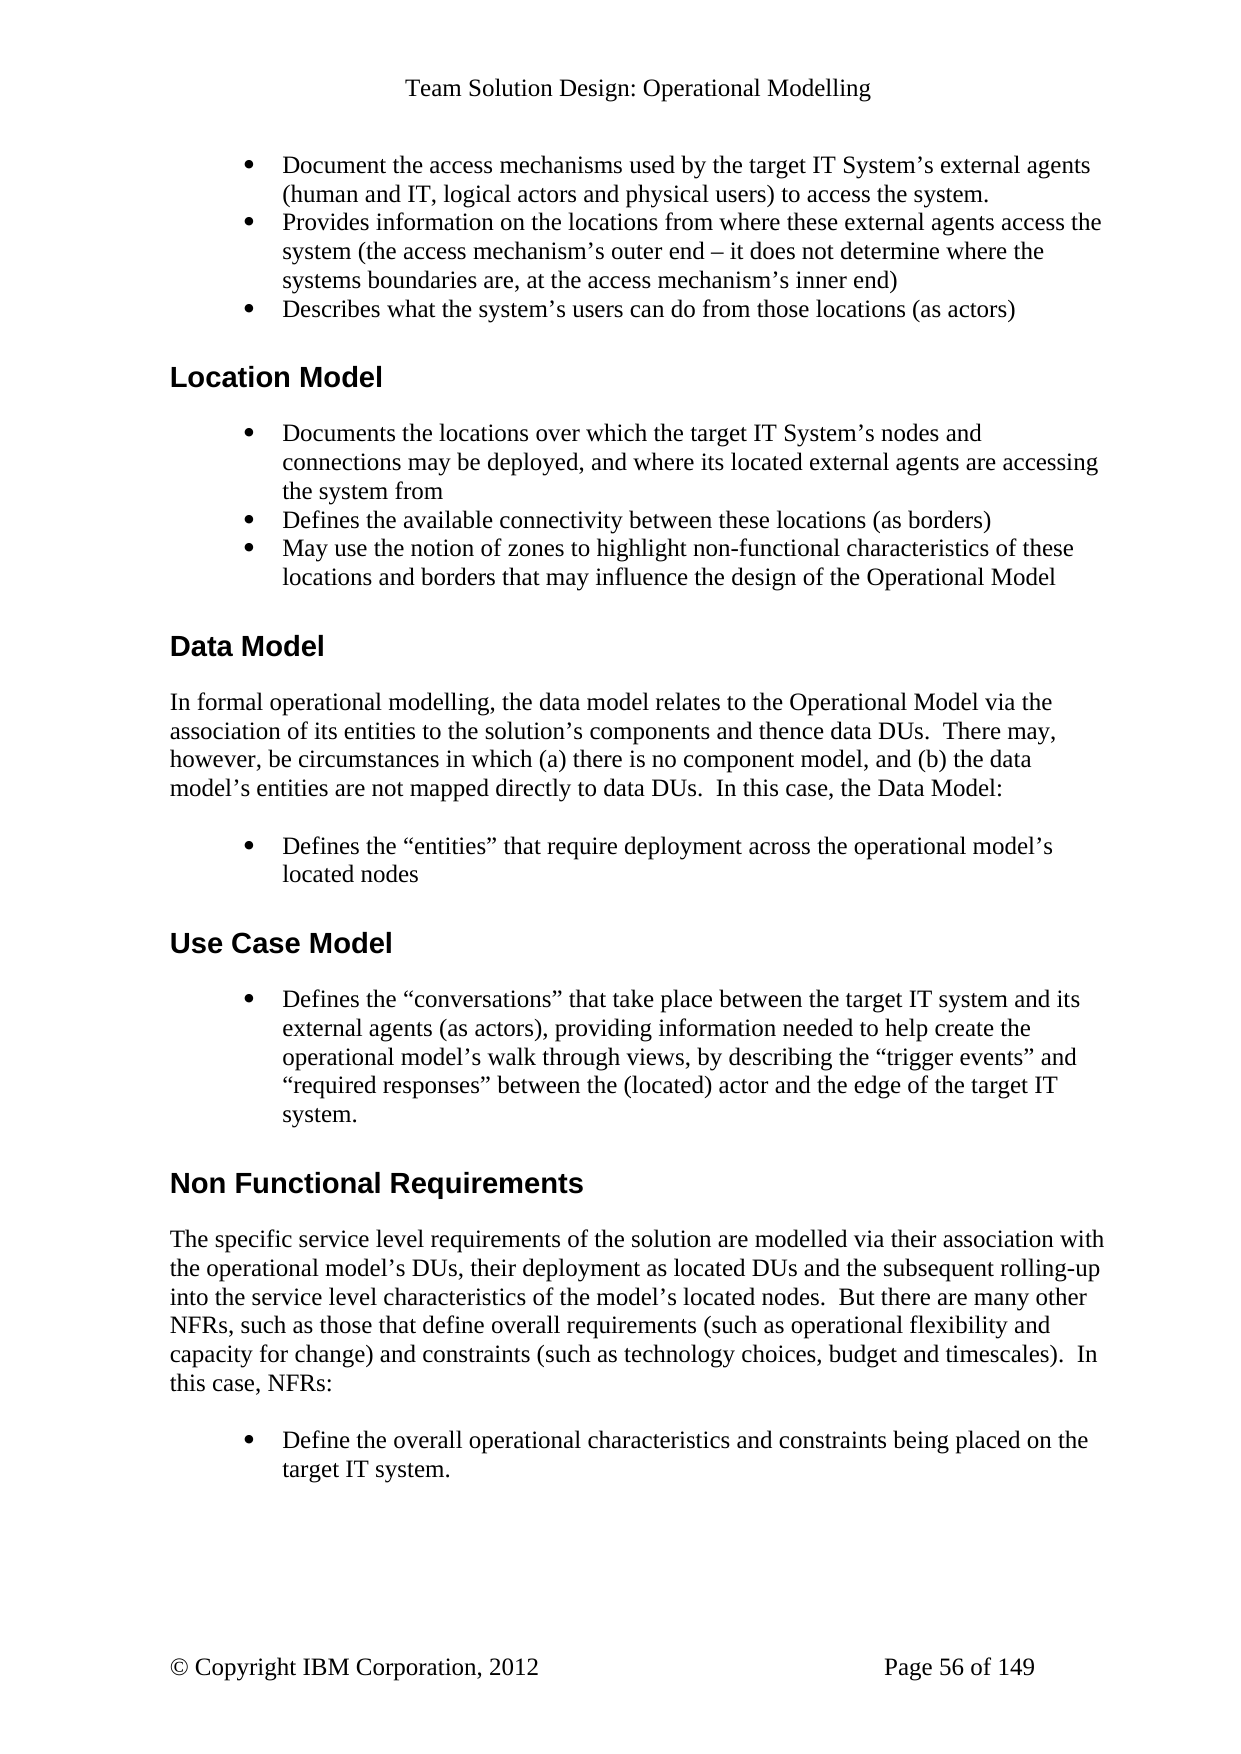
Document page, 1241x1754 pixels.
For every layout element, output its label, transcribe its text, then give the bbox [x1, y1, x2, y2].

subtitle Use Case Model [169, 926, 1107, 959]
subtitle Non Functional Requirements [169, 1166, 1107, 1199]
list May use the notion of zones to highlight non-functional characteristics of these locations and borders that may influence the design of the Operational Model [244, 533, 1107, 591]
subtitle Data Model [169, 628, 1107, 662]
list Documents the locations over which the target IT System’s nodes and connections may be deployed, and where its located external agents are accessing the system from [244, 418, 1107, 505]
text The specific service level requirements of the solution are modelled via their association with the operational model’s DUs, their deployment as located DUs and the subsequent rolling-up into the service level characteristics of the model’s located nodes. But there are many other NFRs, such as those that define overall requirements (such as operational flexibility and capacity for change) and constraints (such as technology choices, budget and timescales). In this case, NFRs: [169, 1224, 1107, 1397]
list Defines the available connectivity between these locations (as borders) [244, 505, 1107, 533]
text In formal operational modelling, the data model relates to the Operational Model via the association of its entities to the solution’s components and thence data DUs. There may, however, be circumstances in which (a) there is no component model, and (b) the data model’s entities are not mapped directly to data DUs. In this case, the Data Model: [169, 687, 1107, 802]
list Describes what the system’s users can do from those locations (as actors) [244, 294, 1107, 322]
subtitle Location Model [169, 360, 1107, 393]
list Defines the “entities” that require deployment across the operational model’s located nodes [244, 831, 1107, 888]
list Document the access mechanisms used by the target IT System’s external agents (human and IT, logical actors and physical users) to access the system. [244, 150, 1107, 207]
list Provides information on the locations from where these external agents access the system (the access mechanism’s outer end – it does not determine where the systems boundaries are, at the access mechanism’s inner end) [244, 207, 1107, 294]
list Defines the “conversations” that take place between the target IT system and its external agents (as actors), providing information needed to help create the operational model’s walk through views, by describing the “trigger events” and “required responses” between the (located) actor and the edge of the target IT system. [244, 984, 1107, 1128]
list Define the overall operational characteristics and constraints being placed on the target IT system. [244, 1425, 1107, 1483]
